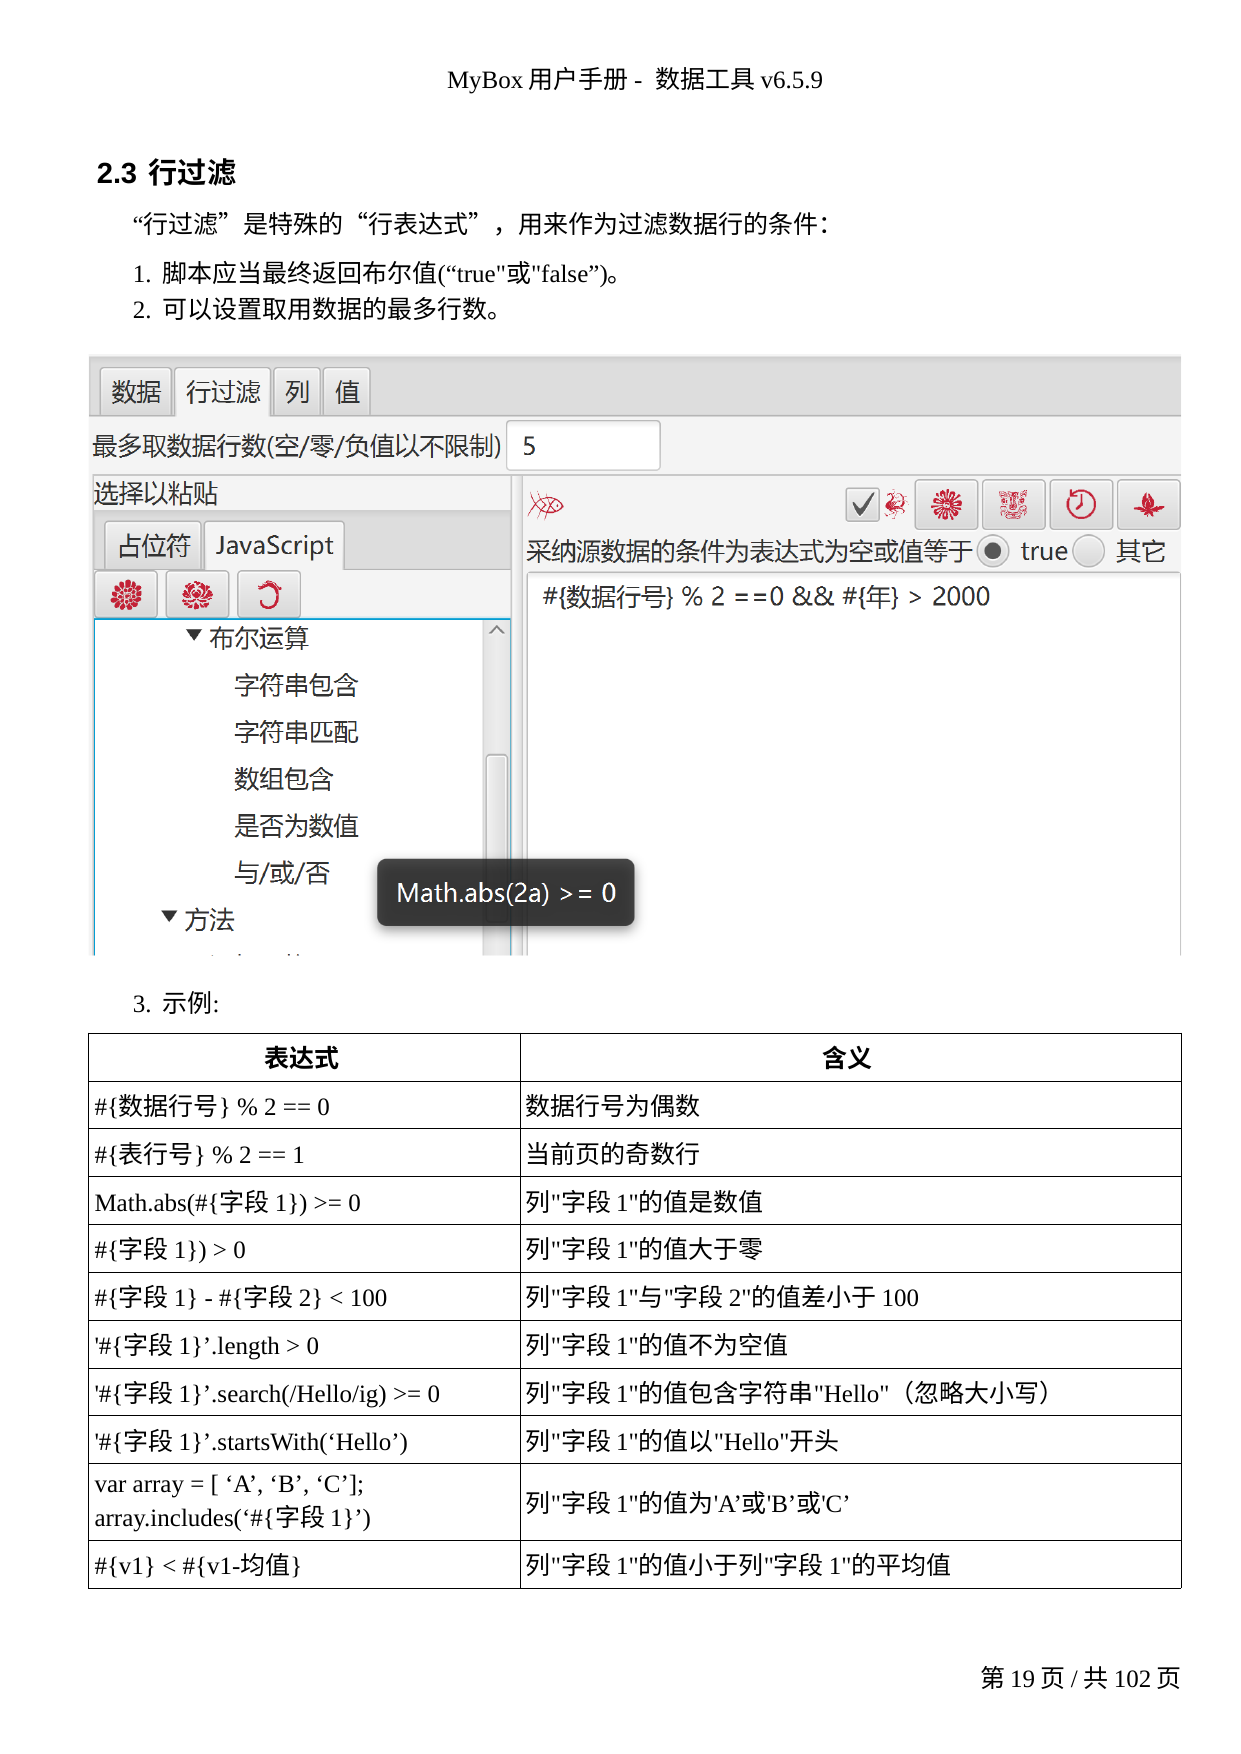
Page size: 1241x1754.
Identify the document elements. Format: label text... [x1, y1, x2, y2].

table_cell #{v1} < #{v1-均值} [89, 1541, 520, 1587]
table_cell 列"字段1"的值小于列"字段1"的平均值 [521, 1541, 1181, 1587]
table_cell 列"字段1"的值为'A’或'B’或'C’ [521, 1464, 1181, 1539]
table_cell #{字段1} - #{字段2} < 100 [89, 1273, 520, 1319]
table_cell var array = [ ‘A’, ‘B’, ‘C’]; array.includes(‘#{字段1}’) [89, 1464, 520, 1539]
list 脚本应当最终返回布尔值(“true"或"false”)。 [133, 253, 1181, 289]
table_cell 当前页的奇数行 [521, 1129, 1181, 1176]
list 可以设置取用数据的最多行数。 [133, 289, 1181, 326]
table_cell 列"字段1"的值以"Hello"开头 [521, 1416, 1181, 1463]
picture [88, 354, 1182, 956]
table_cell '#{字段1}’.startsWith(‘Hello’) [89, 1416, 520, 1463]
subtitle 行过滤 [88, 150, 1181, 192]
table_cell 列"字段1"的值不为空值 [521, 1321, 1181, 1367]
table_cell '#{字段1}’.search(/Hello/ig) >= 0 [89, 1369, 520, 1415]
table_header 表达式 [89, 1034, 520, 1081]
table_cell Math.abs(#{字段1}) >= 0 [89, 1177, 520, 1224]
table_cell 列"字段1"与"字段2"的值差小于100 [521, 1273, 1181, 1319]
table_cell '#{字段1}’.length > 0 [89, 1321, 520, 1367]
table_cell 列"字段1"的值大于零 [521, 1225, 1181, 1272]
table_cell 数据行号为偶数 [521, 1082, 1181, 1128]
list 示例: [133, 984, 1181, 1020]
table_cell #{表行号} % 2 == 1 [89, 1129, 520, 1176]
table_cell #{字段1}) > 0 [89, 1225, 520, 1272]
text “行过滤”是特殊的“行表达式”，用来作为过滤数据行的条件： [88, 204, 1181, 241]
table_header 含义 [521, 1034, 1181, 1081]
table_cell #{数据行号} % 2 == 0 [89, 1082, 520, 1128]
table_cell 列"字段1"的值是数值 [521, 1177, 1181, 1224]
table_cell 列"字段1"的值包含字符串"Hello"（忽略大小写） [521, 1369, 1181, 1415]
